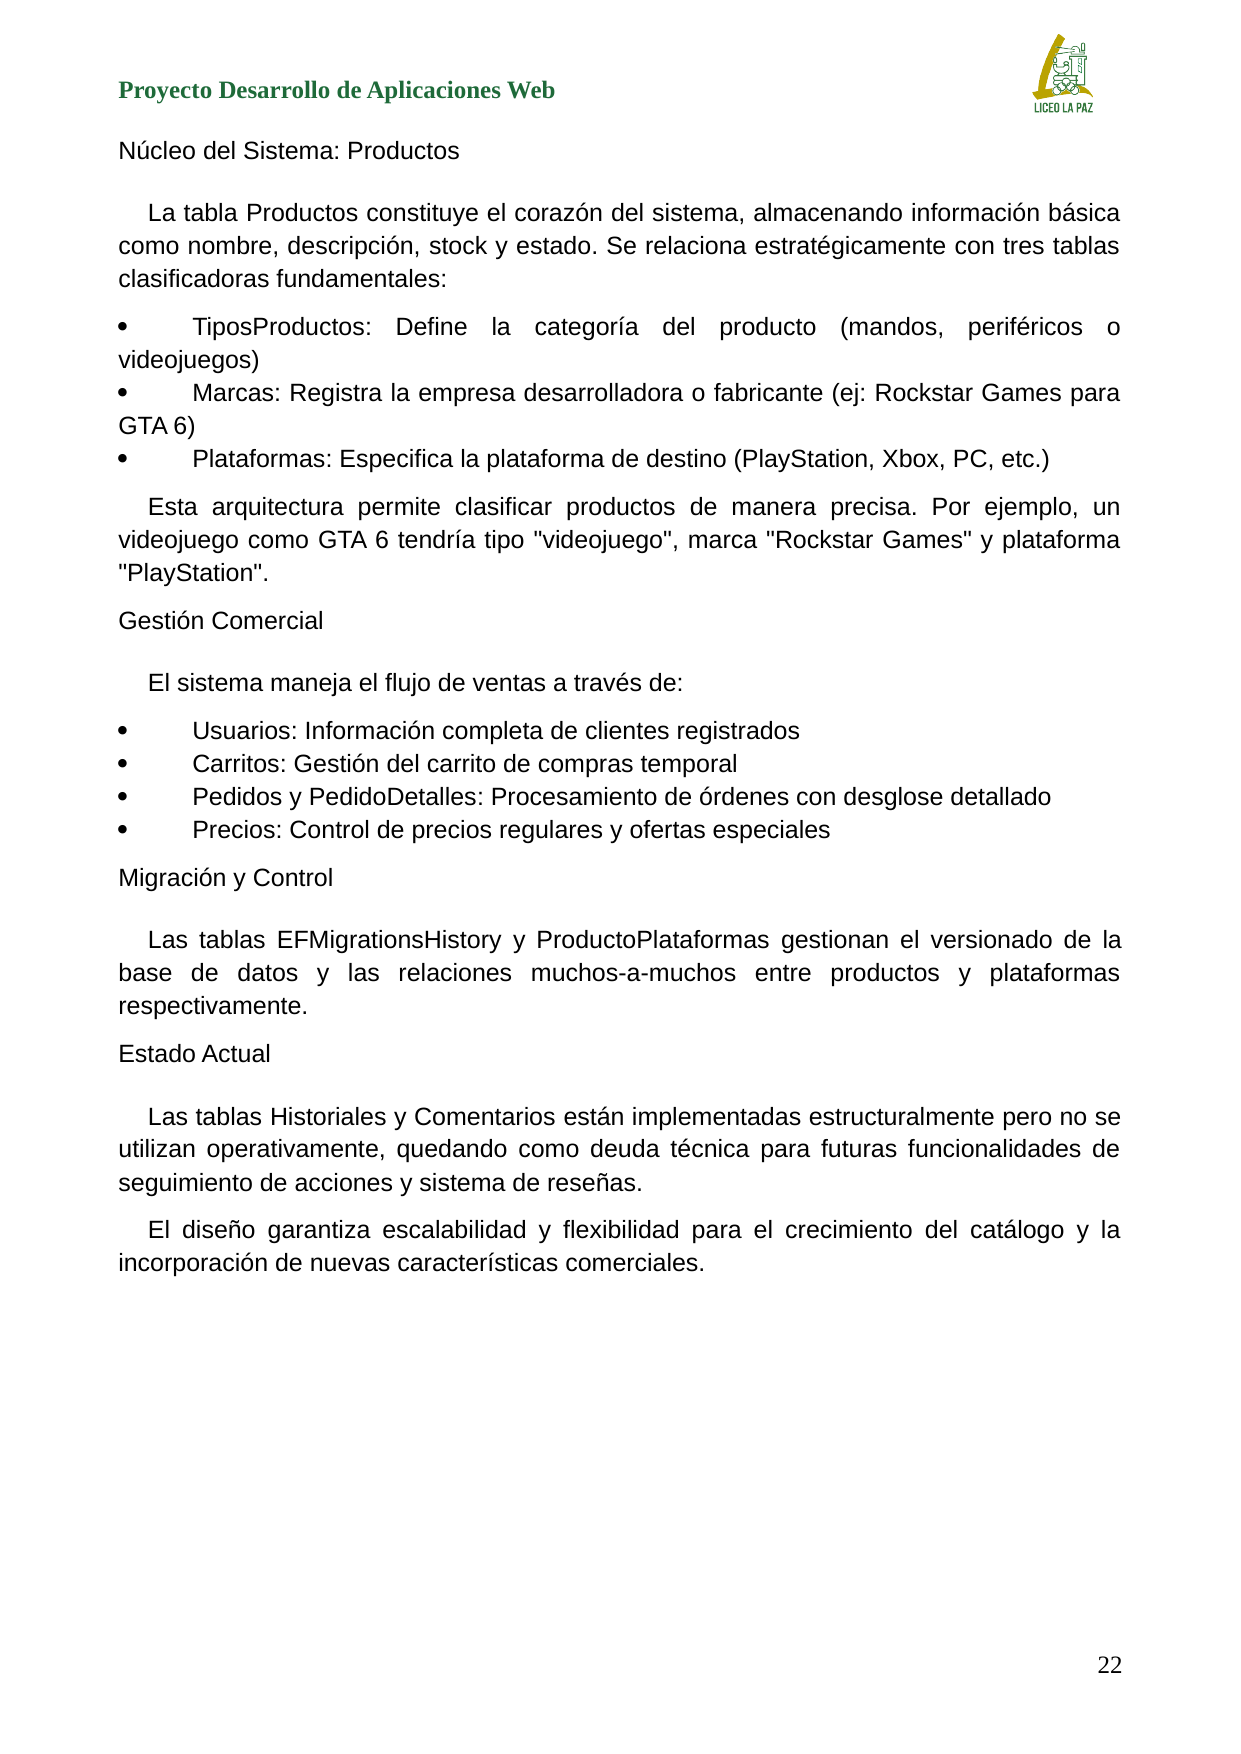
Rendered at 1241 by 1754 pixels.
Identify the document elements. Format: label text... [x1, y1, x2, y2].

text Las tablas EFMigrationsHistory y ProductoPlataformas gestionan el versionado de la base de datos y las relaciones muchos-a-muchos entre productos y plataformas respectivamente. [118, 925, 1122, 1020]
list Pedidos y PedidoDetalles: Procesamiento de órdenes con desglose detallado [118, 782, 1122, 811]
list Precios: Control de precios regulares y ofertas especiales [118, 815, 1122, 844]
list TiposProductos: Define la categoría del producto (mandos, periféricos o videojuegos) [118, 312, 1122, 374]
subtitle Migración y Control [118, 863, 1122, 892]
subtitle Núcleo del Sistema: Productos [118, 136, 1122, 164]
picture [1025, 26, 1100, 121]
text El sistema maneja el flujo de ventas a través de: [118, 668, 1122, 697]
list Plataformas: Especifica la plataforma de destino (PlayStation, Xbox, PC, etc.) [118, 444, 1122, 473]
text Esta arquitectura permite clasificar productos de manera precisa. Por ejemplo, un videojuego como GTA 6 tendría tipo "videojuego", marca "Rockstar Games" y plataforma "PlayStation". [118, 492, 1122, 587]
subtitle Gestión Comercial [118, 606, 1122, 634]
text Las tablas Historiales y Comentarios están implementadas estructuralmente pero no se utilizan operativamente, quedando como deuda técnica para futuras funcionalidades de seguimiento de acciones y sistema de reseñas. [118, 1101, 1122, 1196]
list Usuarios: Información completa de clientes registrados [118, 716, 1122, 744]
list Carritos: Gestión del carrito de compras temporal [118, 749, 1122, 778]
subtitle Estado Actual [118, 1039, 1122, 1068]
list Marcas: Registra la empresa desarrolladora o fabricante (ej: Rockstar Games para GTA 6) [118, 378, 1122, 440]
text El diseño garantiza escalabilidad y flexibilidad para el crecimiento del catálogo y la incorporación de nuevas características comerciales. [118, 1215, 1122, 1277]
text La tabla Productos constituye el corazón del sistema, almacenando información básica como nombre, descripción, stock y estado. Se relaciona estratégicamente con tres tablas clasificadoras fundamentales: [118, 198, 1122, 293]
